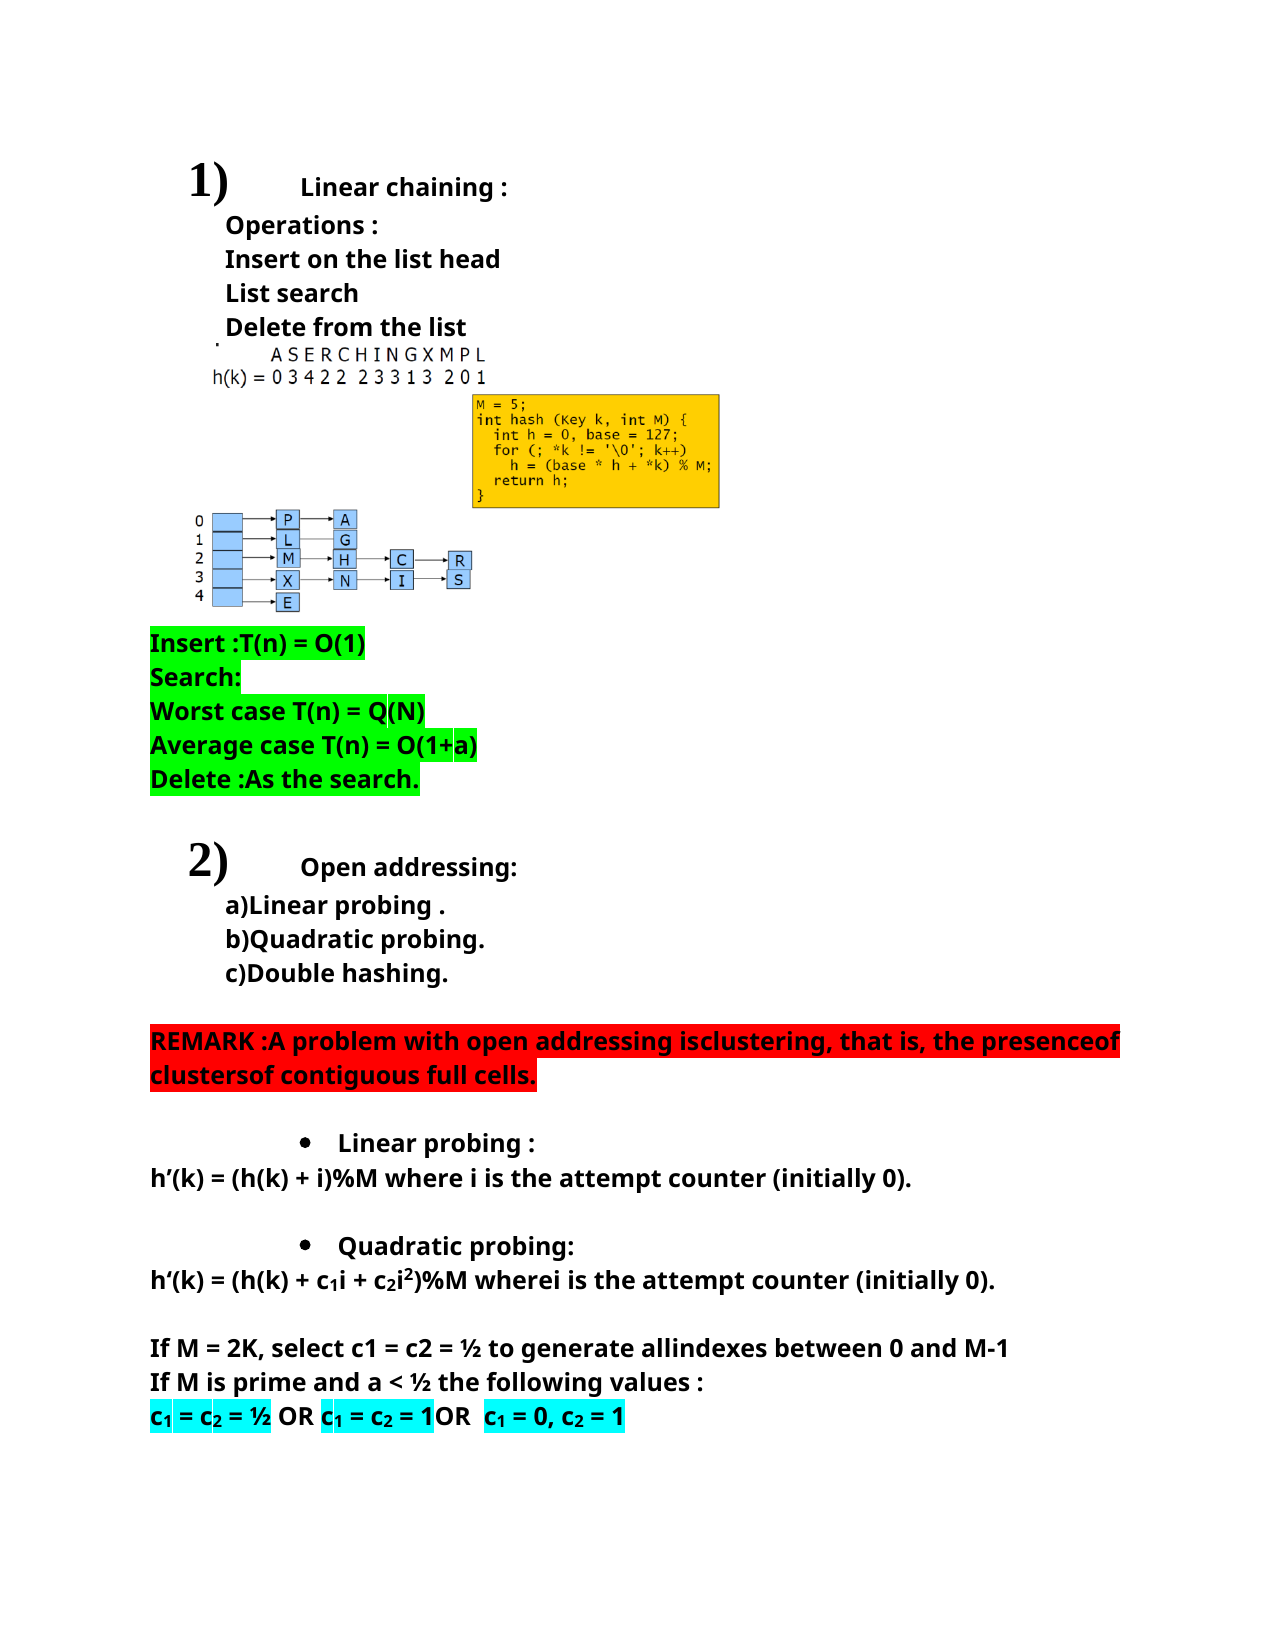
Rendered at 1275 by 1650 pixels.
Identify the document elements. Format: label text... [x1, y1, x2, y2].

text Worst case T(n) = Q(N) [150, 694, 1125, 728]
text REMARK :A problem with open addressing isclustering, that is, the presenceof clustersof contiguous full cells. [150, 1024, 1125, 1092]
text Insert :T(n) = O(1) [150, 626, 1125, 660]
text Average case T(n) = O(1+a) [150, 728, 1125, 762]
text Search: [150, 660, 1125, 694]
text Operations : [150, 207, 1125, 242]
subtitle c)Double hashing. [225, 956, 1125, 990]
text If M = 2K, select c1 = c2 = ½ to generate allindexes between 0 and M-1 [150, 1331, 1125, 1364]
text h‘(k) = (h(k) + c1i + c2i2)%M wherei is the attempt counter (initially 0). [150, 1262, 1125, 1296]
text Delete :As the search. [150, 762, 1125, 796]
text h’(k) = (h(k) + i)%M where i is the attempt counter (initially 0). [150, 1160, 1125, 1194]
text Insert on the list head [150, 242, 1125, 276]
text If M is prime and a < ½ the following values : [150, 1364, 1125, 1399]
list Quadratic probing: [300, 1228, 1125, 1262]
subtitle Open addressing: [187, 830, 1125, 888]
subtitle Linear chaining : [187, 150, 1125, 207]
text List search [150, 276, 1125, 310]
text c1 = c2 = ½ OR c1 = c2 = 1OR c1 = 0, c2 = 1 [150, 1399, 1125, 1433]
subtitle a)Linear probing . [225, 888, 1125, 922]
subtitle b)Quadratic probing. [225, 922, 1125, 956]
subtitle Delete from the list [150, 310, 1125, 344]
list Linear probing : [300, 1126, 1125, 1160]
